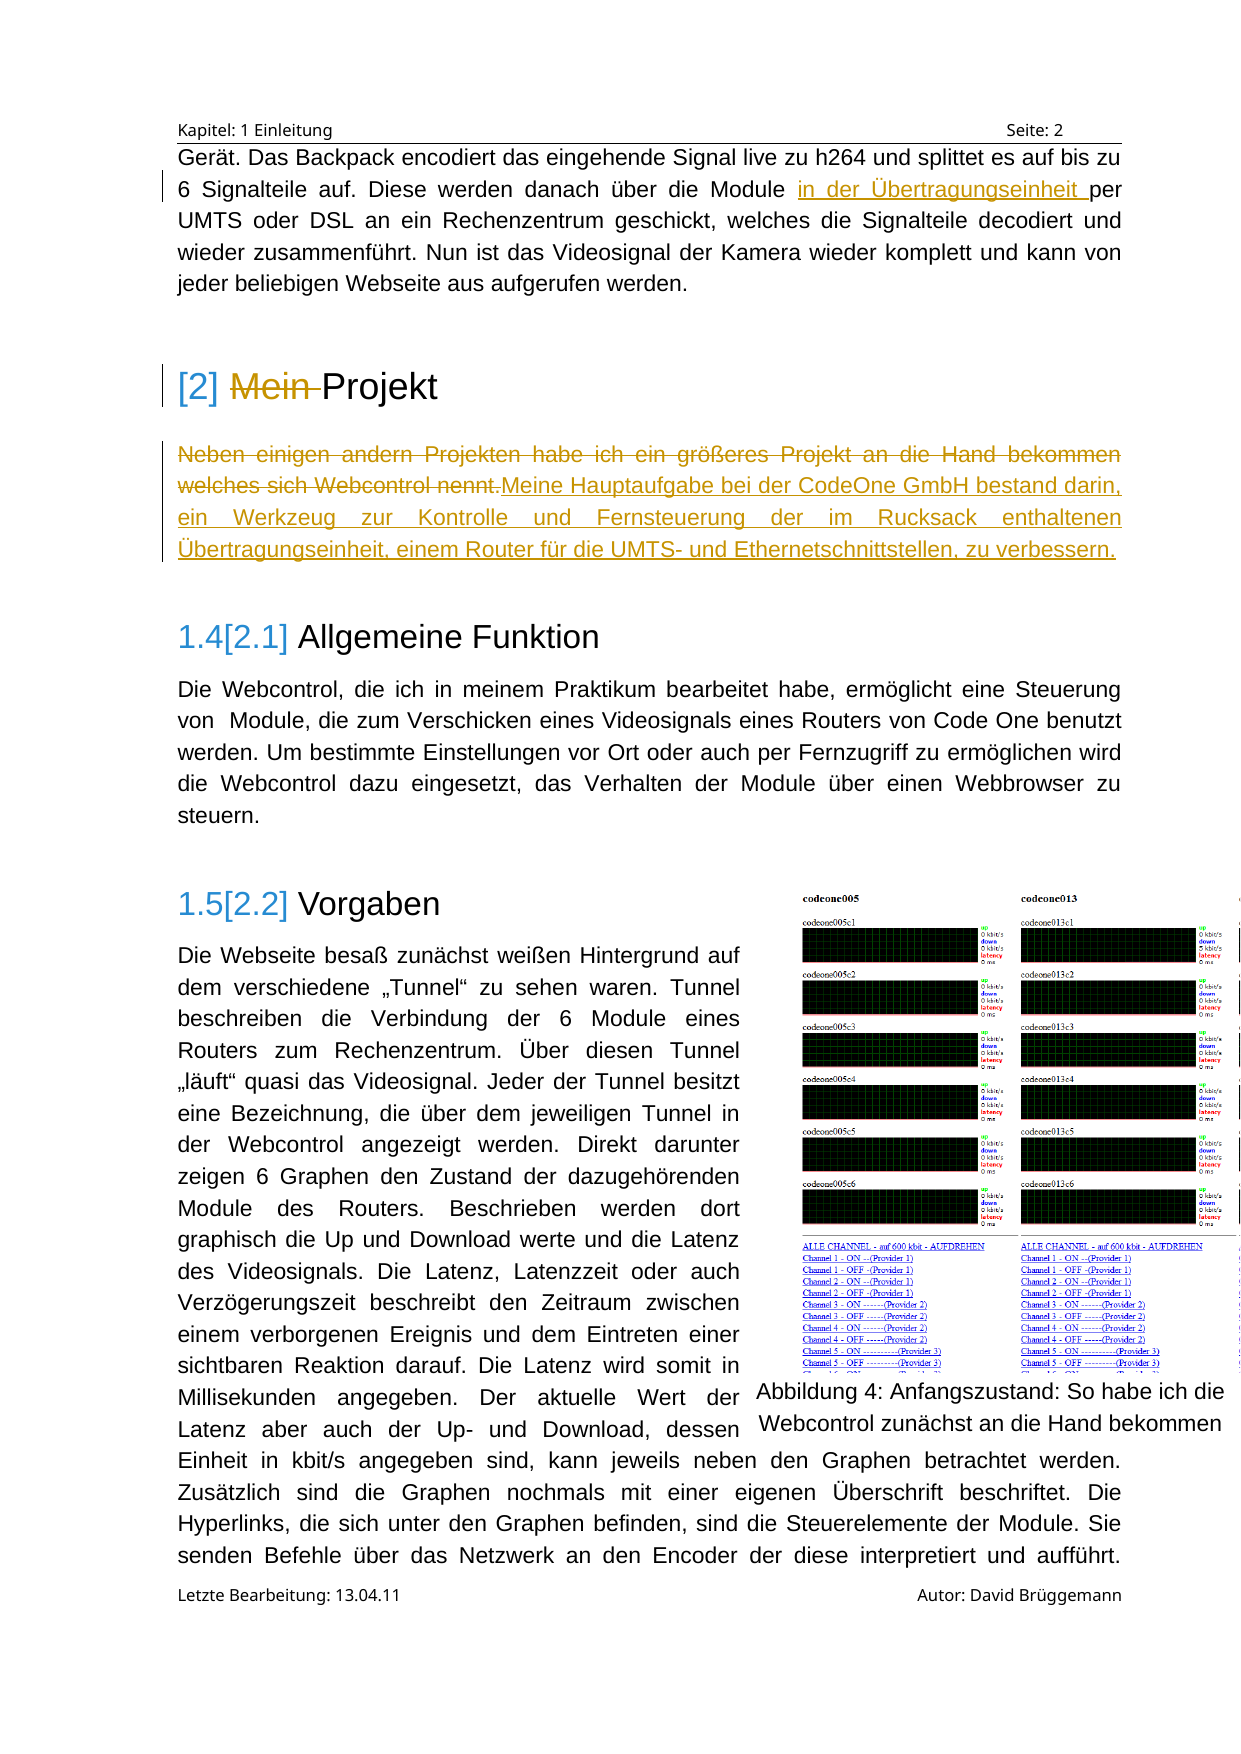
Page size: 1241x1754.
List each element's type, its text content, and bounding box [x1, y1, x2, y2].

text Gerät. Das Backpack encodiert das eingehende Signal live zu h264 und splittet es auf bis zu 6 Signalteile auf. Diese werden danach über die Module in der Übertragungseinheit per UMTS oder DSL an ein Rechenzentrum geschickt, welches die Signalteile decodiert und wieder zusammenführt. Nun ist das Videosignal der Kamera wieder komplett und kann von jeder beliebigen Webseite aus aufgerufen werden. [177, 144, 1122, 297]
subtitle Vorgaben [177, 845, 1240, 922]
text Die Webseite besaß zunächst weißen Hintergrund auf dem verschiedene „Tunnel“ zu sehen waren. Tunnel beschreiben die Verbindung der 6 Module eines Routers zum Rechenzentrum. Über diesen Tunnel „läuft“ quasi das Videosignal. Jeder der Tunnel besitzt eine Bezeichnung, die über dem jeweiligen Tunnel in der Webcontrol angezeigt werden. Direkt darunter zeigen 6 Graphen den Zustand der dazugehörenden Module des Routers. Beschrieben werden dort graphisch die Up und Download werte und die Latenz des Videosignals. Die Latenz, Latenzzeit oder auch Verzögerungszeit beschreibt den Zeitraum zwischen einem verborgenen Ereignis und dem Eintreten einer sichtbaren Reaktion darauf. Die Latenz wird somit in Millisekunden angegeben. Der aktuelle Wert der Latenz aber auch der Up- und Download, dessen Einheit in kbit/s angegeben sind, kann jeweils neben den Graphen betrachtet werden. Zusätzlich sind die Graphen nochmals mit einer eigenen Überschrift beschriftet. Die Hyperlinks, die sich unter den Graphen befinden, sind die Steuerelemente der Module. Sie senden Befehle über das Netzwerk an den Encoder der diese interpretiert und aufführt. Dabei kann man beispielsweise einzelne Module an oder ausstellen oder einstellen, dass die Latenz eines Moduls sich nicht über einen Wert befinden darf. Die gesamte Webseite wird von einer „control.exe“ erstellt. Diese nimmt übernimmt den Inhalt zunächst zweier txt-Dateien, in denen Header und Schluss der Webseite in HTML-Code stehen. Der restliche Inhalt der Seite wird aus 2 Javascript Dateien „gebaut“. Dabei beinhaltet die eine Datei den Code für die Graphen und die andere wird für den Aufbau der Seite, wie Ausrichtung und Beschriftung gebraucht. Die eigentliche Beschriftung der Befehle stehen allerdings in einer „settings.ini“, in der auch Informationen und Daten zum den Tunneln stehen. Quasi muss nur diese Datei verändert werden, damit die Webcontrol die gewünschten Befehle abschickt oder die gewollten Tunnel anzeigt. [177, 942, 1122, 1568]
text Meine Hauptaufgabe bei der CodeOne GmbH bestand darin, ein Werkzeug zur Kontrolle und Fernsteuerung der im Rucksack enthaltenen Übertragungseinheit, einem Router für die UMTS- und Ethernetschnittstellen, zu verbessern. [177, 441, 1122, 527]
subtitle Projekt [177, 364, 1122, 407]
text Meine Hauptaufgabe bei der CodeOne GmbH bestand darin, ein Werkzeug zur Kontrolle und Fernsteuerung der im Rucksack enthaltenen Übertragungseinheit, einem Router für die UMTS- und Ethernetschnittstellen, zu verbessern. [177, 528, 1122, 562]
picture [740, 895, 956, 1373]
text Abbildung 4: Anfangszustand: So habe ich die Webcontrol zunächst an die Hand bekommen [740, 895, 1240, 1436]
text Die Webcontrol, die ich in meinem Praktikum bearbeitet habe, ermöglicht eine Steuerung von Module, die zum Verschicken eines Videosignals eines Routers von Code One benutzt werden. Um bestimmte Einstellungen vor Ort oder auch per Fernzugriff zu ermöglichen wird die Webcontrol dazu eingesetzt, das Verhalten der Module über einen Webbrowser zu steuern. [177, 676, 1122, 828]
subtitle Allgemeine Funktion [177, 617, 1122, 656]
